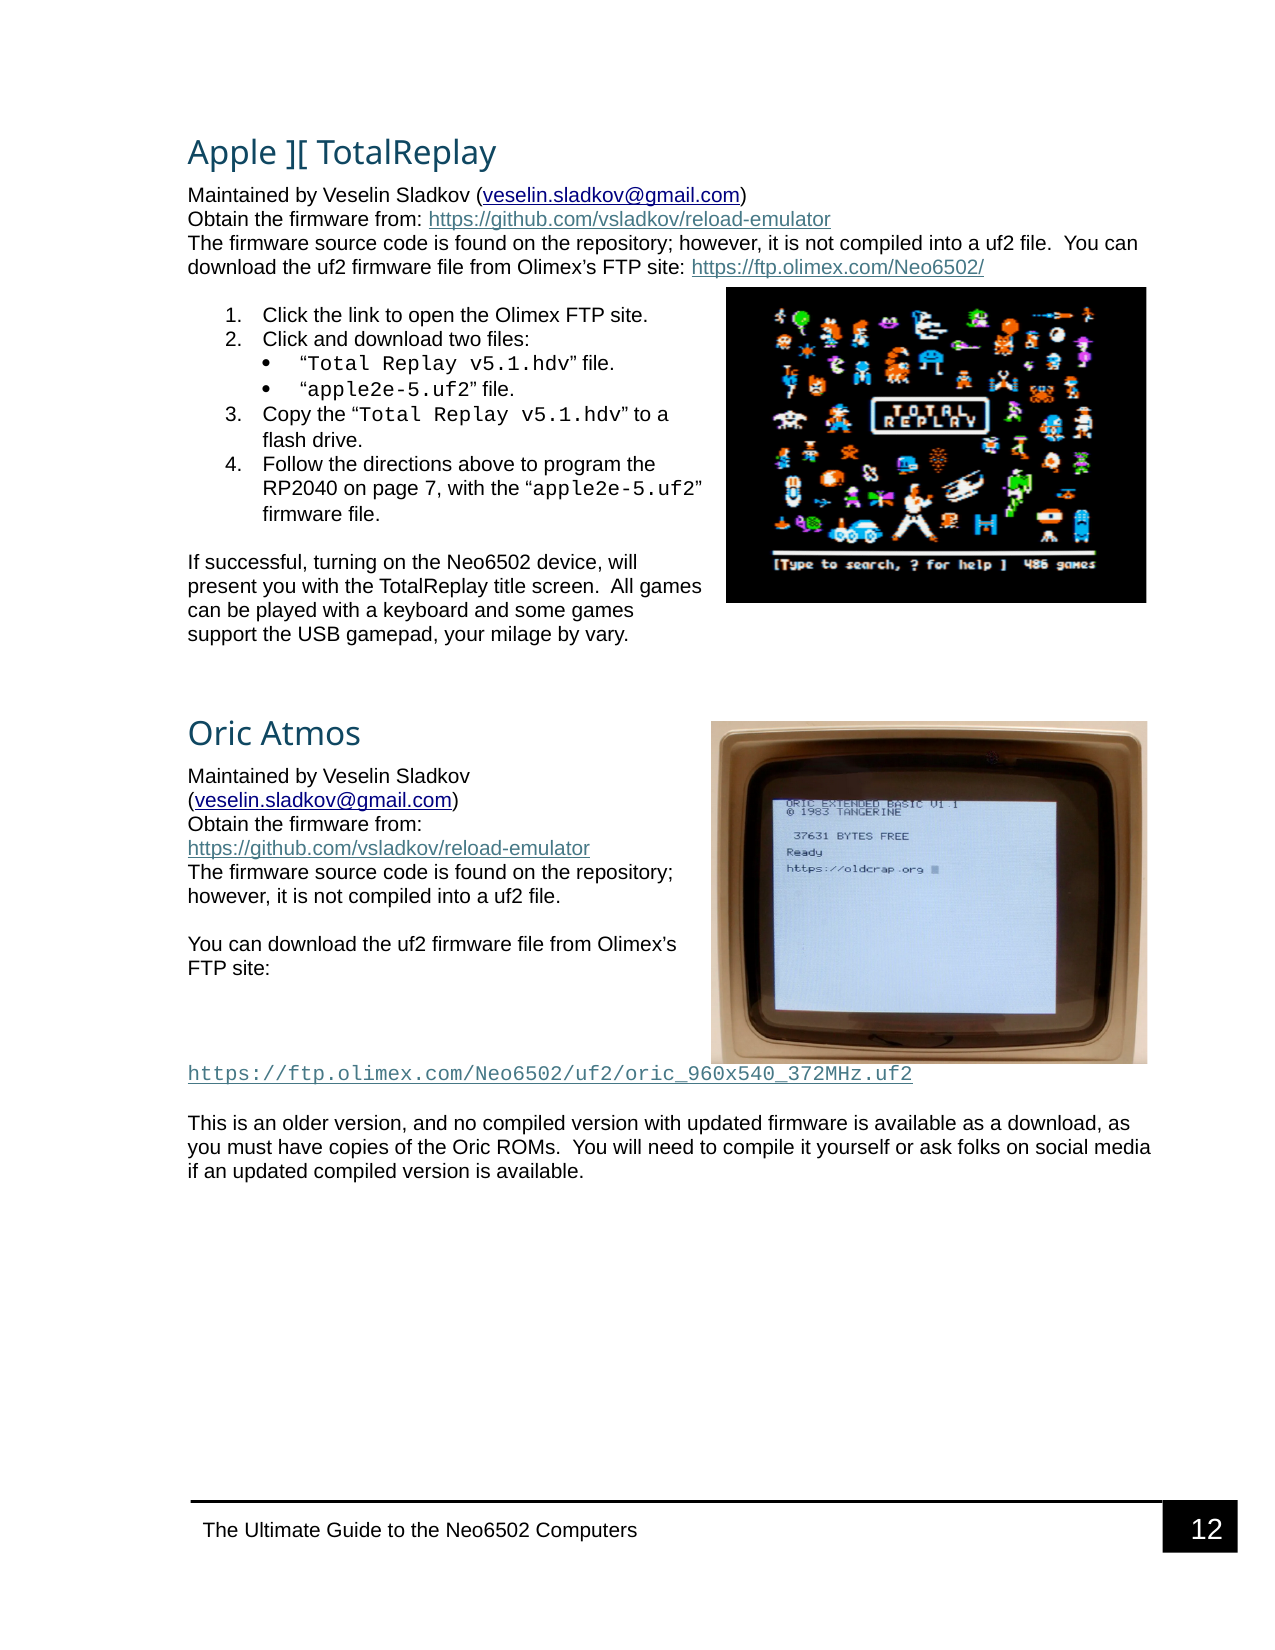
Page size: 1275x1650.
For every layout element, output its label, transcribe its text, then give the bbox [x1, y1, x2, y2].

picture [726, 287, 1147, 603]
list Click the link to open the Olimex FTP site. [225, 303, 726, 327]
text Maintained by Veselin Sladkov (veselin.sladkov@gmail.com) [187, 183, 1162, 207]
text Maintained by Veselin Sladkov (veselin.sladkov@gmail.com) [187, 764, 711, 812]
text If successful, turning on the Neo6502 device, will present you with the TotalReplay title screen. All games can be played with a keyboard and some games support the USB gamepad, your milage by vary. [187, 550, 1162, 646]
text You can download the uf2 firmware file from Olimex’s FTP site: https://ftp.olimex.com/Neo6502/uf2/oric_960x540_372MHz.uf2 [187, 932, 1162, 1087]
text Obtain the firmware from: https://github.com/vsladkov/reload-emulator [187, 812, 711, 860]
subtitle Oric Atmos [187, 710, 1162, 756]
list Click and download two files: [225, 327, 726, 351]
text The firmware source code is found on the repository; however, it is not compiled into a uf2 file. [187, 860, 711, 908]
list Copy the “Total Replay v5.1.hdv” to a flash drive. [225, 402, 726, 452]
list “apple2e-5.uf2” file. [262, 376, 726, 402]
text Obtain the firmware from: https://github.com/vsladkov/reload-emulator [187, 207, 1162, 231]
subtitle Apple ][ TotalReplay [187, 129, 1162, 174]
text This is an older version, and no compiled version with updated firmware is available as a download, as you must have copies of the Oric ROMs. You will need to compile it yourself or ask folks on social media if an updated compiled version is available. [187, 1111, 1162, 1183]
list Follow the directions above to program the RP2040 on page 6, with the “apple2e-5.uf2” firmware file. [225, 452, 726, 526]
list “Total Replay v5.1.hdv” file. [262, 351, 726, 376]
text The firmware source code is found on the repository; however, it is not compiled into a uf2 file. You can download the uf2 firmware file from Olimex’s FTP site: https://ftp.olimex.com/Neo6502/ [187, 231, 1162, 279]
picture [711, 721, 1148, 1064]
